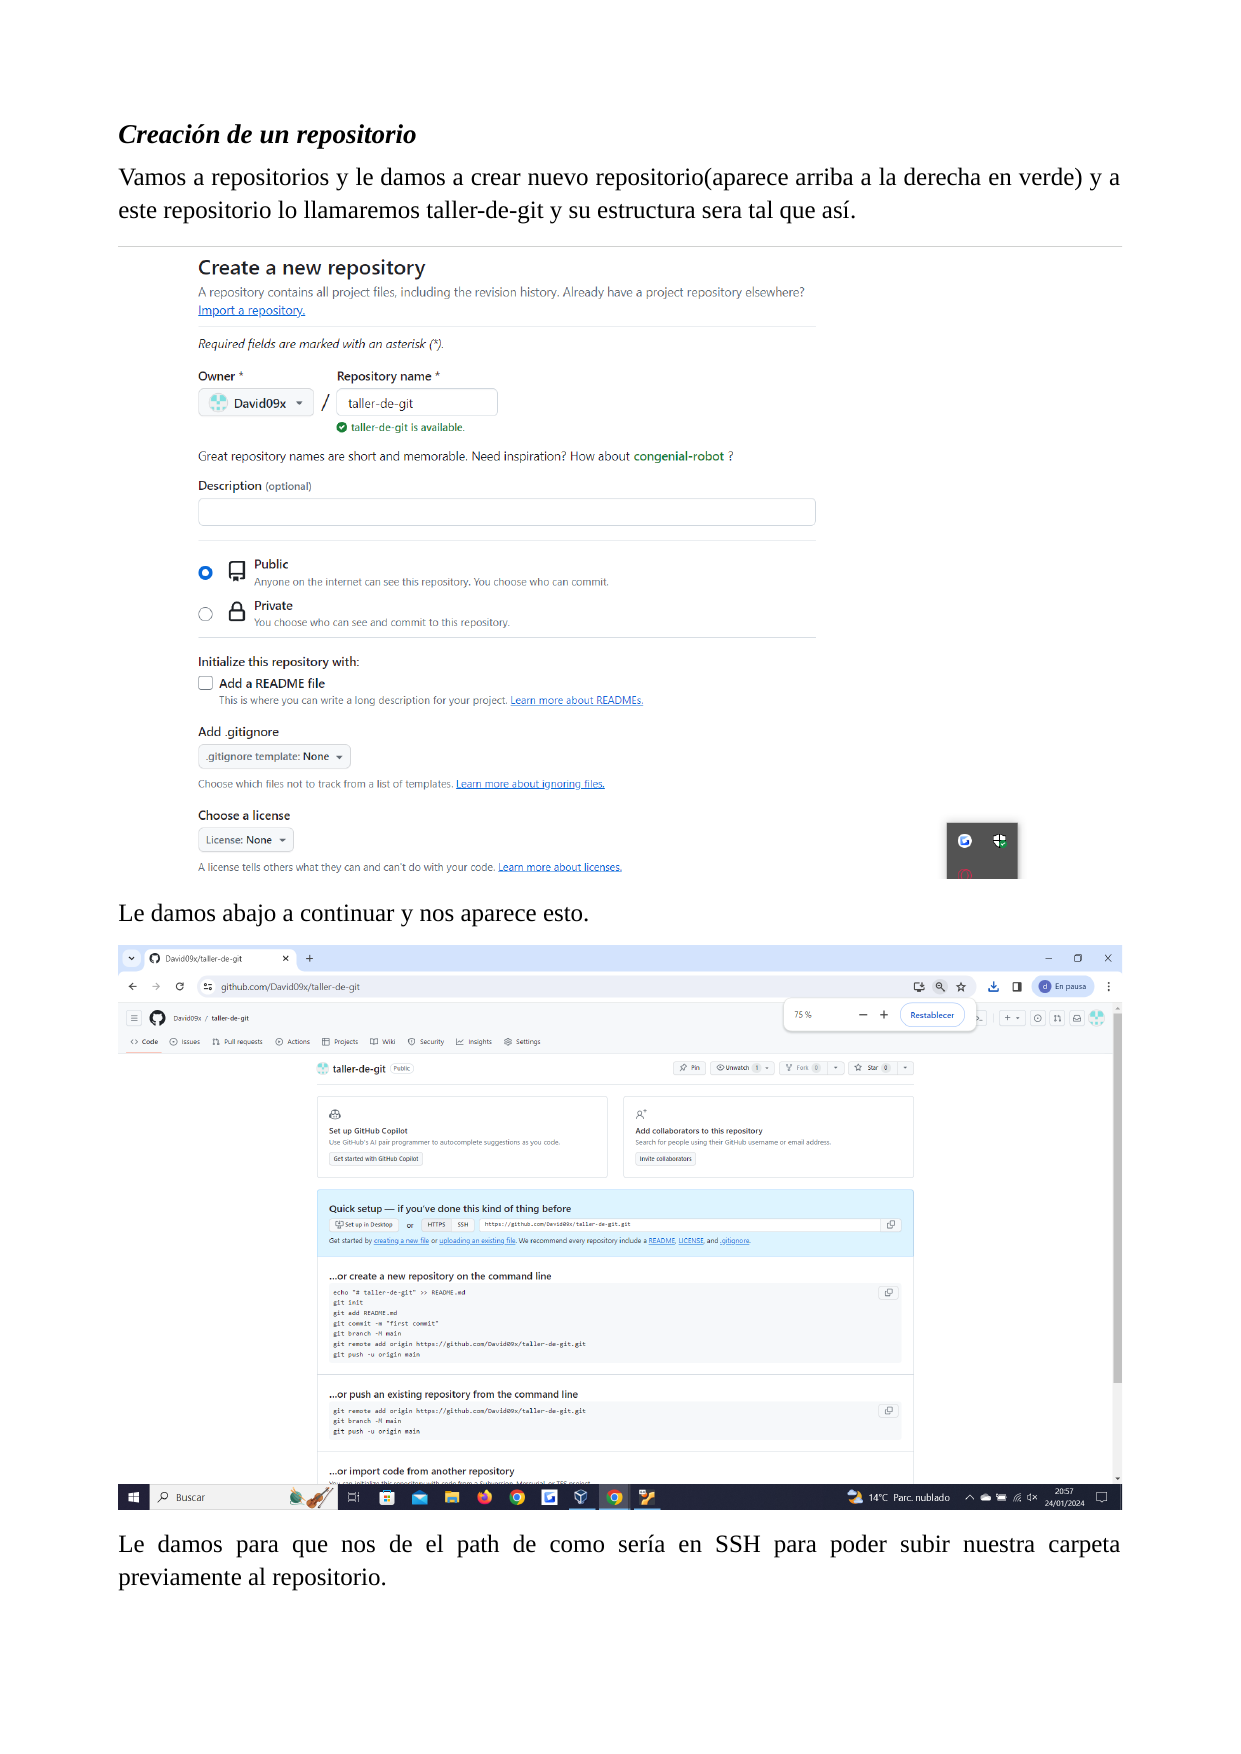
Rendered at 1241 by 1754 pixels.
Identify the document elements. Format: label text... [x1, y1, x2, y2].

text Vamos a repositorios y le damos a crear nuevo repositorio(aparece arriba a la derecha en verde) y a este repositorio lo llamaremos taller-de-git y su estructura sera tal que así. [118, 162, 1122, 223]
subtitle Creación de un repositorio [118, 118, 1122, 149]
text Le damos para que nos de el path de como sería en SSH para poder subir nuestra carpeta previamente al repositorio. [118, 1529, 1122, 1591]
picture [118, 242, 1123, 879]
text Le damos abajo a continuar y nos aparece esto. [118, 898, 1122, 926]
picture [118, 945, 1123, 1510]
